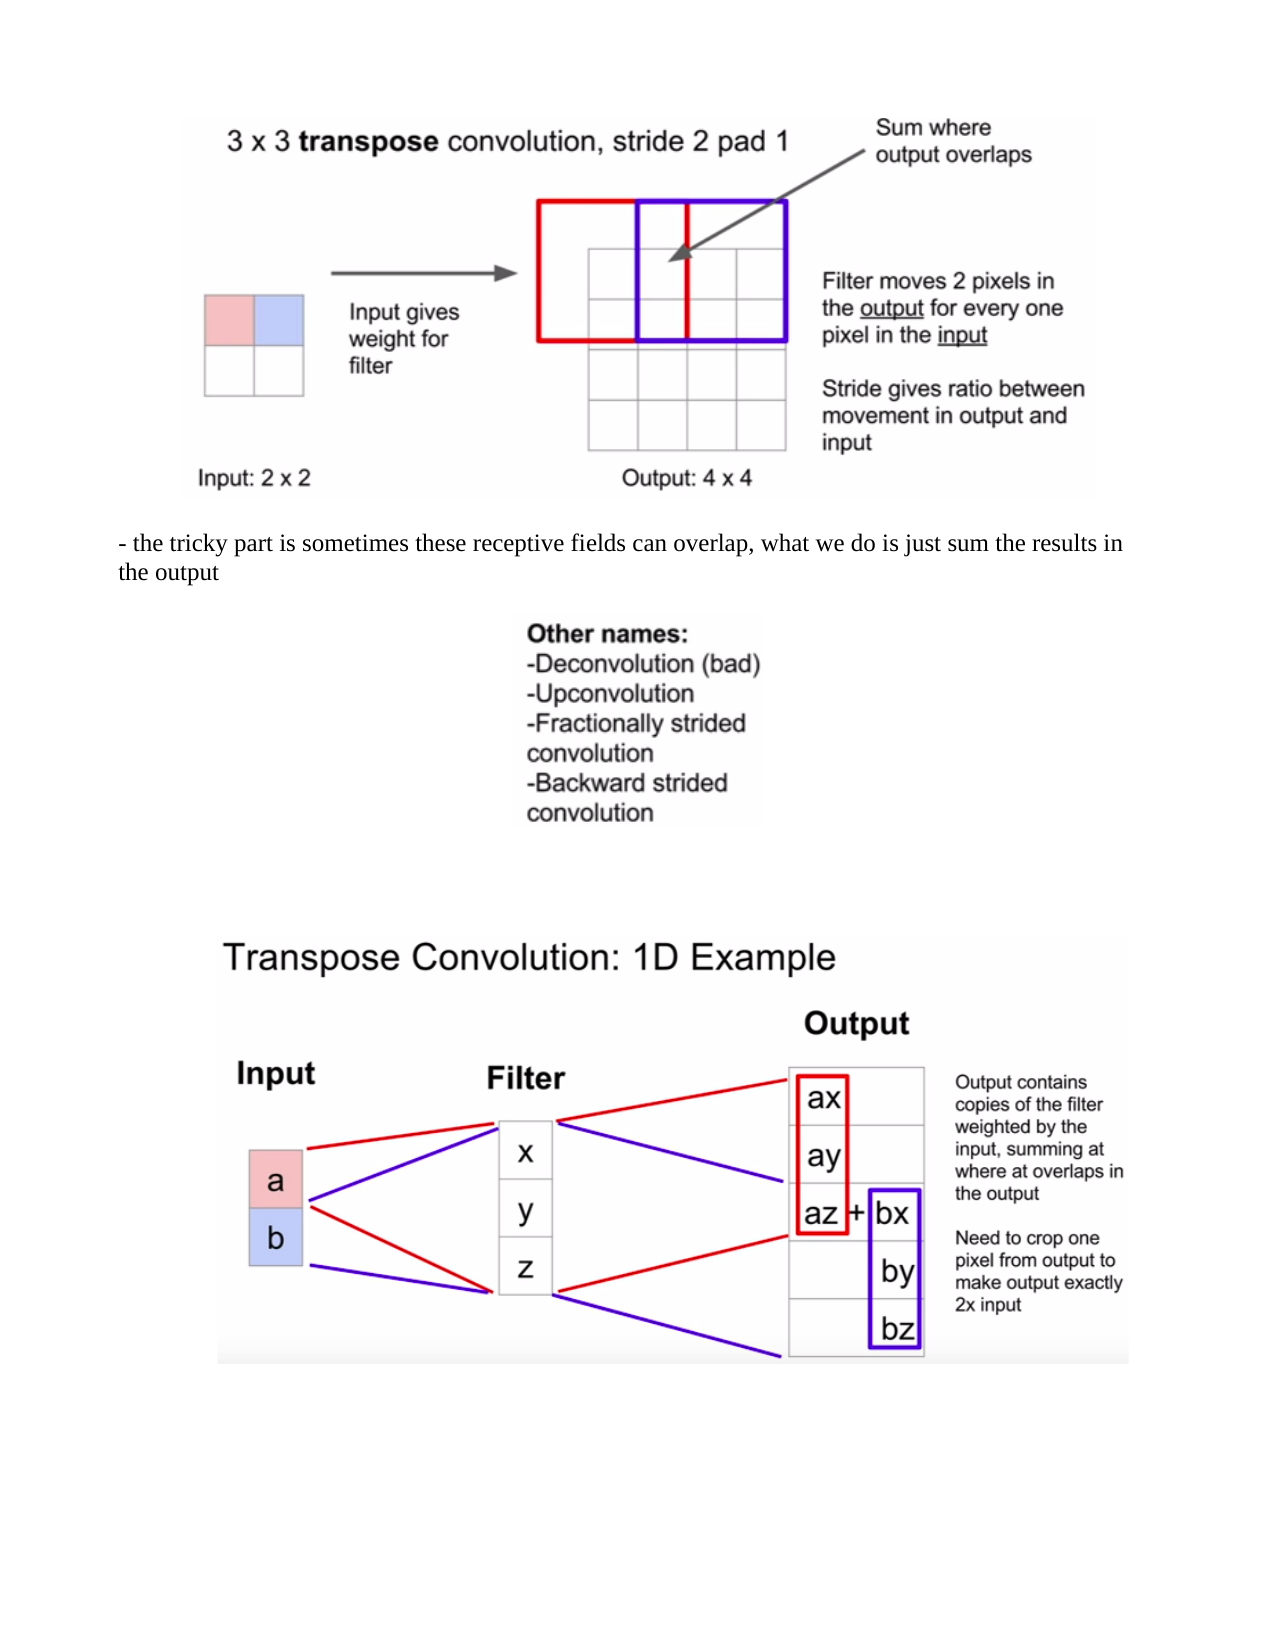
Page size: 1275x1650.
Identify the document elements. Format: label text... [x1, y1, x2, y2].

picture [511, 614, 764, 828]
picture [178, 118, 1097, 499]
picture [217, 936, 1129, 1364]
text - the tricky part is sometimes these receptive fields can overlap, what we do is just sum the results in the output [118, 528, 1157, 585]
